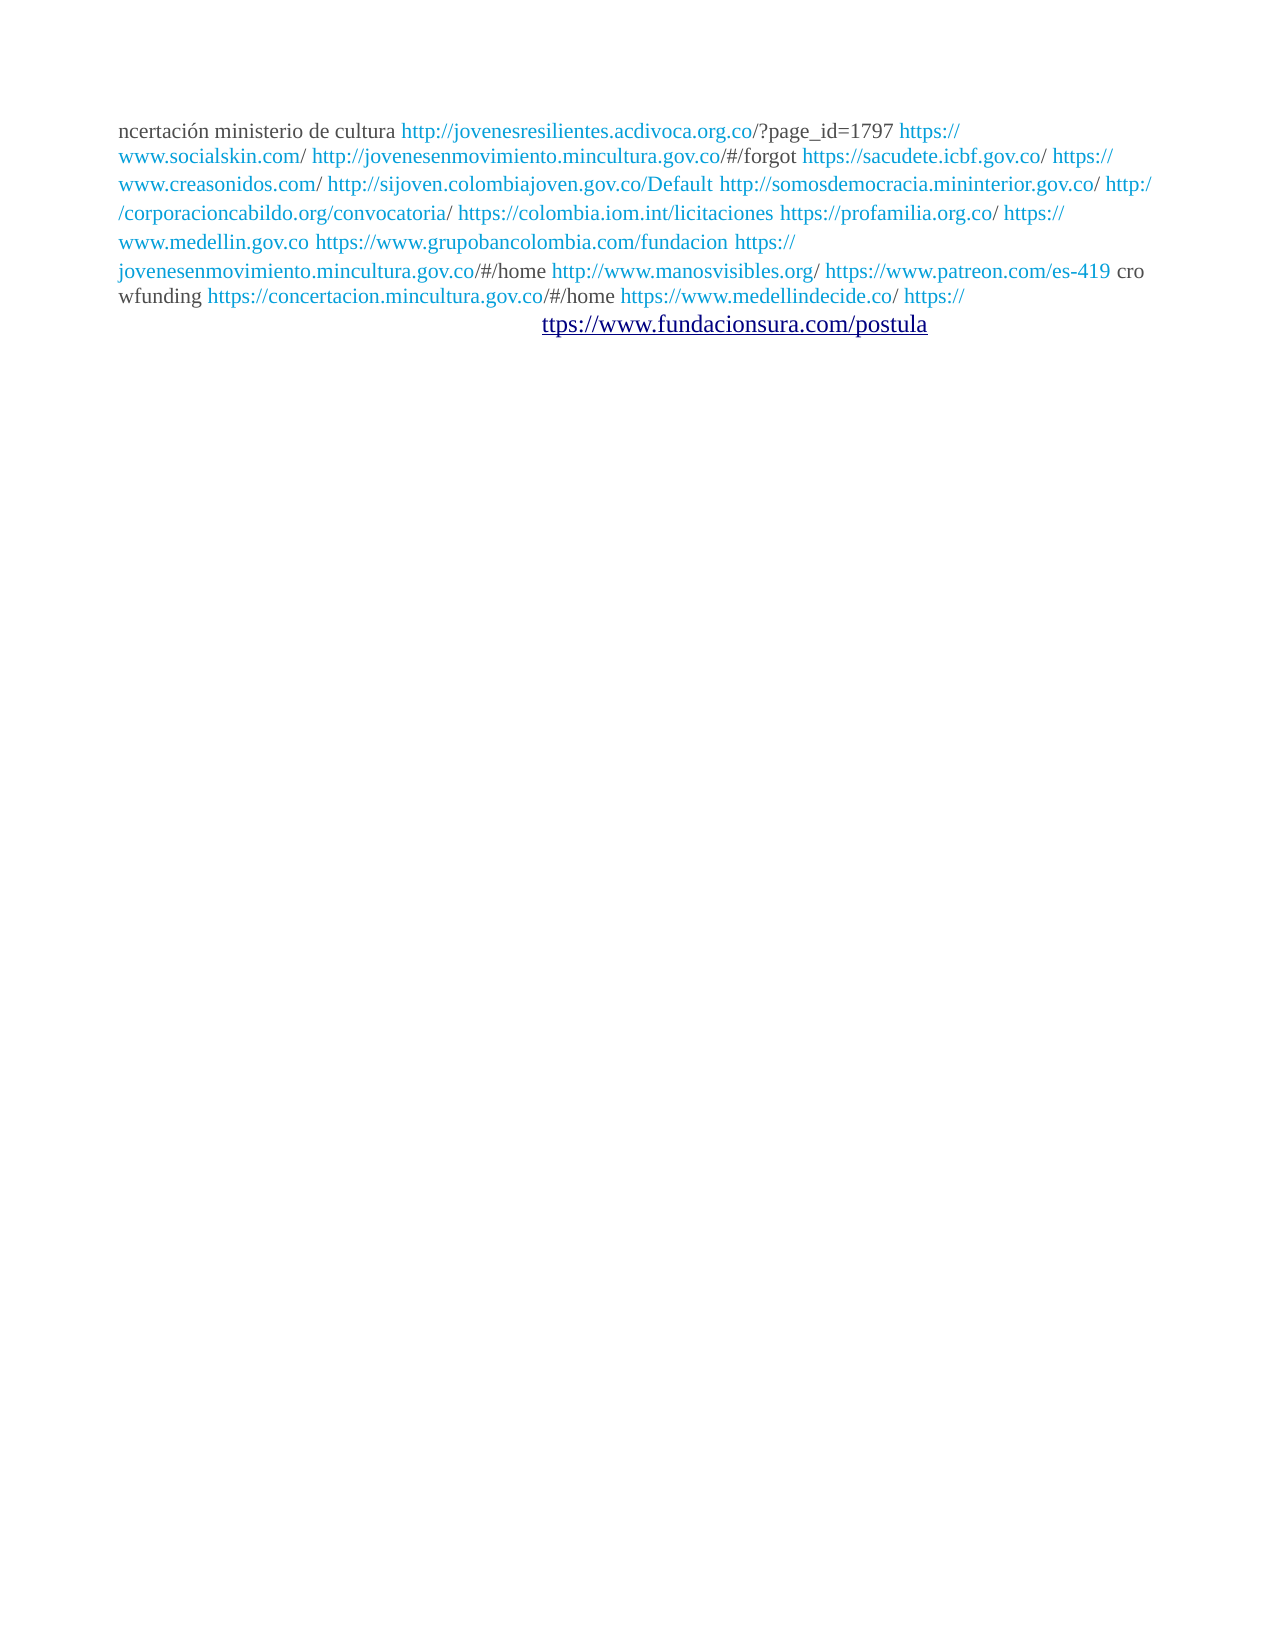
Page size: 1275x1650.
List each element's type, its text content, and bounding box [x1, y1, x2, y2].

picture [879, 264, 885, 278]
picture [634, 235, 640, 249]
picture [675, 289, 681, 303]
picture [850, 149, 856, 163]
picture [1058, 206, 1064, 220]
picture [641, 177, 647, 191]
picture [783, 235, 789, 249]
picture [327, 206, 333, 220]
picture [759, 177, 765, 191]
picture [370, 235, 376, 249]
picture [952, 289, 958, 303]
picture [828, 206, 834, 220]
picture [1052, 206, 1058, 220]
picture [441, 124, 447, 138]
picture [834, 206, 840, 220]
picture [958, 289, 964, 303]
picture [256, 289, 262, 303]
picture [506, 206, 512, 220]
picture [512, 206, 518, 220]
picture [358, 149, 364, 163]
text ncertación ministerio de cultura http://jovenesresilientes.acdivoca.org.co/?page_id=1797 https://www.socialskin.com/ http://jovenesenmovimiento.mincultura.gov.co/#/forgot https://sacudete.icbf.gov.co/ https://www.creasonidos.com/ http://sijoven.colombiajoven.gov.co/Default http://somosdemocracia.mininterior.gov.co/ http://corporacioncabildo.org/convocatoria/ https://colombia.iom.int/licitaciones https://profamilia.org.co/ https://www.medellin.gov.co https://www.grupobancolombia.com/fundacion https://jovenesenmovimiento.mincultura.gov.co/#/home http://www.manosvisibles.org/ https://www.patreon.com/es-419 crowfunding https://concertacion.mincultura.gov.co/#/home https://www.medellindecide.co/ https://economianaranja.gov.co/sandbox-audiovisual/ https://www.fundacionsura.com/postula [0, 118, 1157, 337]
picture [367, 177, 373, 191]
picture [669, 289, 675, 303]
picture [591, 264, 597, 278]
picture [856, 149, 862, 163]
picture [364, 235, 370, 249]
picture [373, 177, 379, 191]
picture [118, 206, 124, 220]
picture [1100, 149, 1106, 163]
picture [947, 124, 953, 138]
picture [262, 289, 268, 303]
picture [447, 124, 453, 138]
picture [765, 177, 771, 191]
picture [352, 149, 358, 163]
picture [1145, 177, 1151, 191]
picture [597, 264, 603, 278]
picture [1045, 264, 1052, 278]
picture [667, 206, 674, 220]
picture [789, 235, 795, 249]
picture [873, 264, 879, 278]
picture [1107, 149, 1113, 163]
picture [953, 124, 959, 138]
